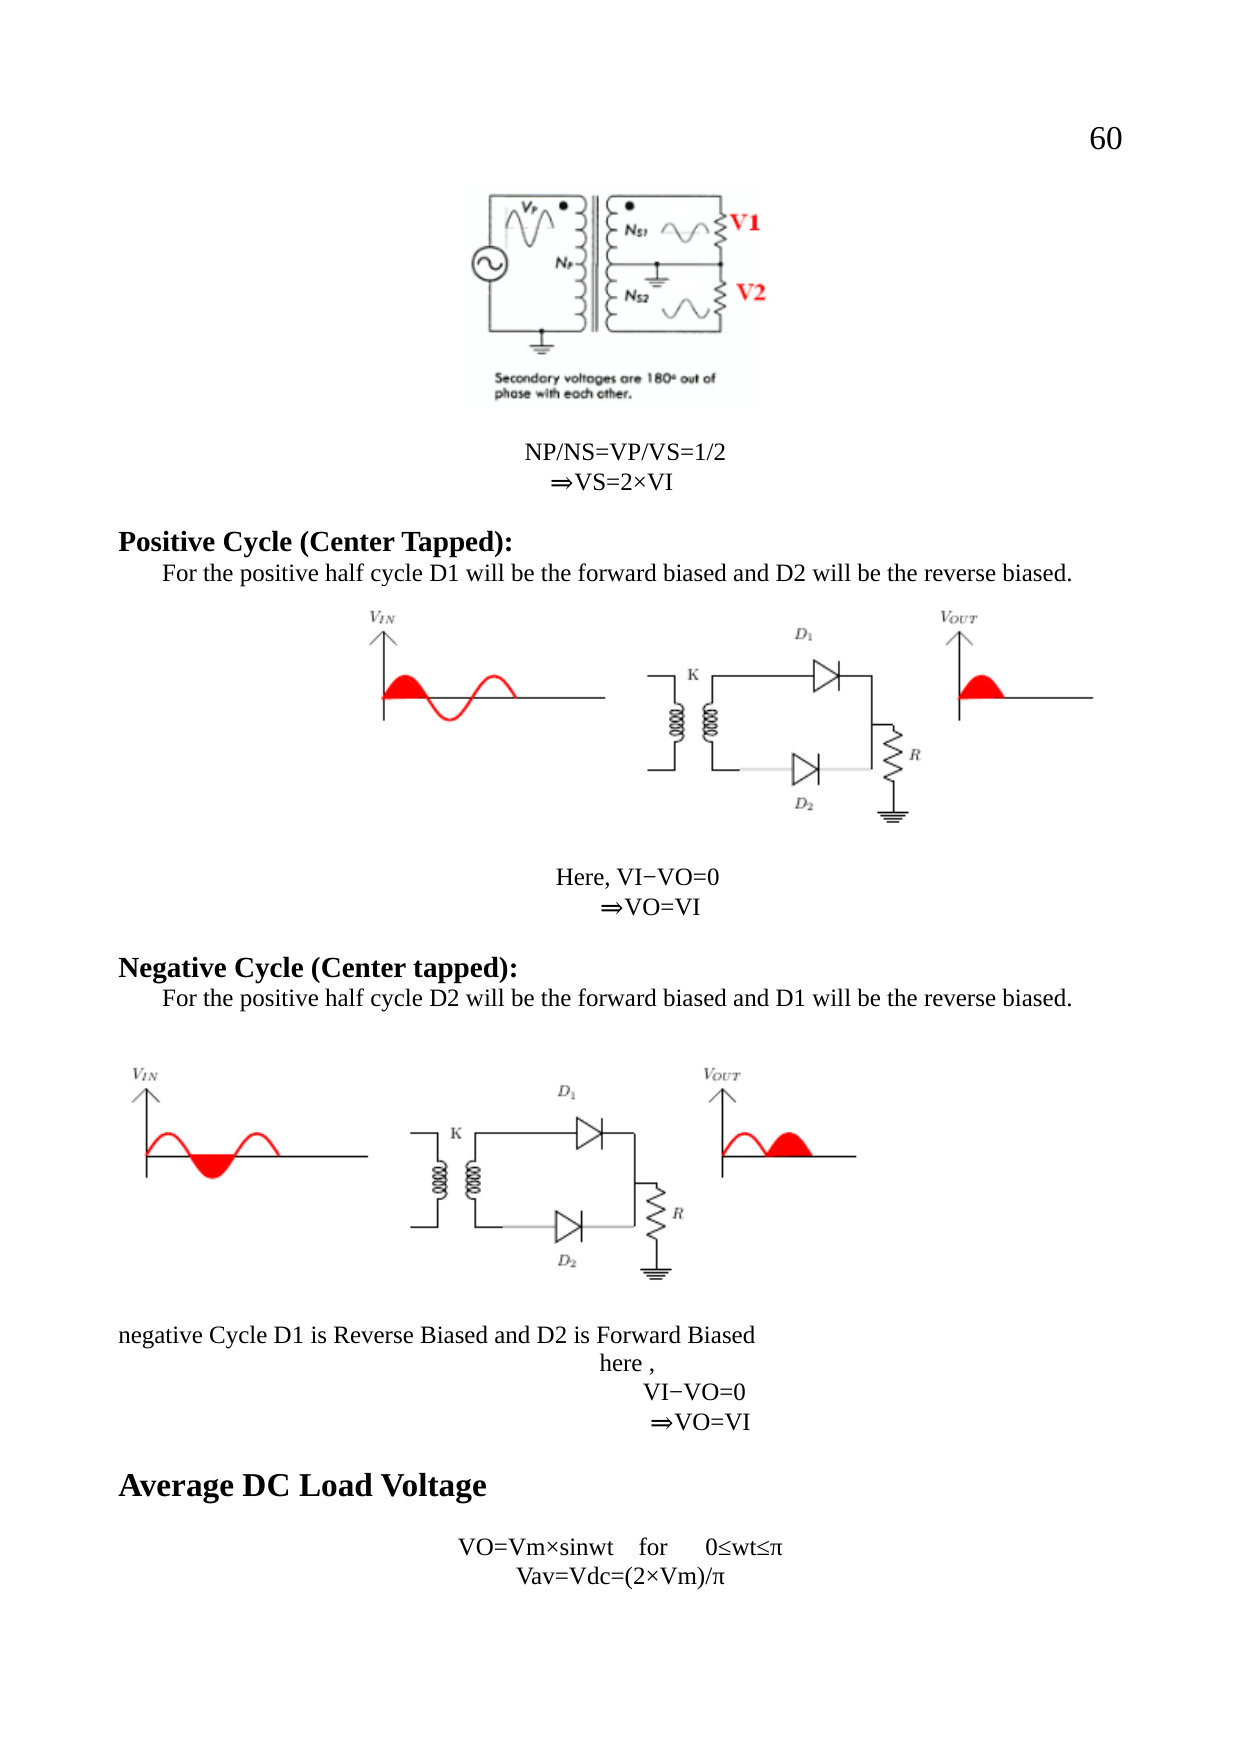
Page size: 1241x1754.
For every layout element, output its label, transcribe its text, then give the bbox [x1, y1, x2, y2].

text here , [118, 1348, 1122, 1377]
text ⇒VO=VI [118, 891, 1122, 921]
text Vav=Vdc=(2×Vm)/π [118, 1561, 1122, 1589]
text For the positive half cycle D1 will be the forward biased and D2 will be the reverse biased. [118, 558, 1122, 587]
text ⇒VS=2×VI [118, 465, 1122, 496]
text NP/NS=VP/VS=1/2 [118, 437, 1122, 465]
text VI−VO=0 [118, 1377, 1122, 1406]
picture [349, 586, 1109, 834]
text Here, VI−VO=0 [118, 862, 1122, 891]
text Positive Cycle (Center Tapped): [118, 524, 1122, 558]
text Negative Cycle (Center tapped): [118, 950, 1122, 983]
text negative Cycle D1 is Reverse Biased and D2 is Forward Biased [118, 1320, 1122, 1348]
text For the positive half cycle D2 will be the forward biased and D1 will be the reverse biased. [118, 983, 1122, 1012]
picture [464, 186, 776, 408]
text ⇒VO=VI [118, 1406, 1122, 1436]
text VO=Vm×sinwt for 0≤wt≤π [118, 1532, 1122, 1561]
picture [118, 1041, 869, 1291]
text Average DC Load Voltage [118, 1465, 1122, 1503]
